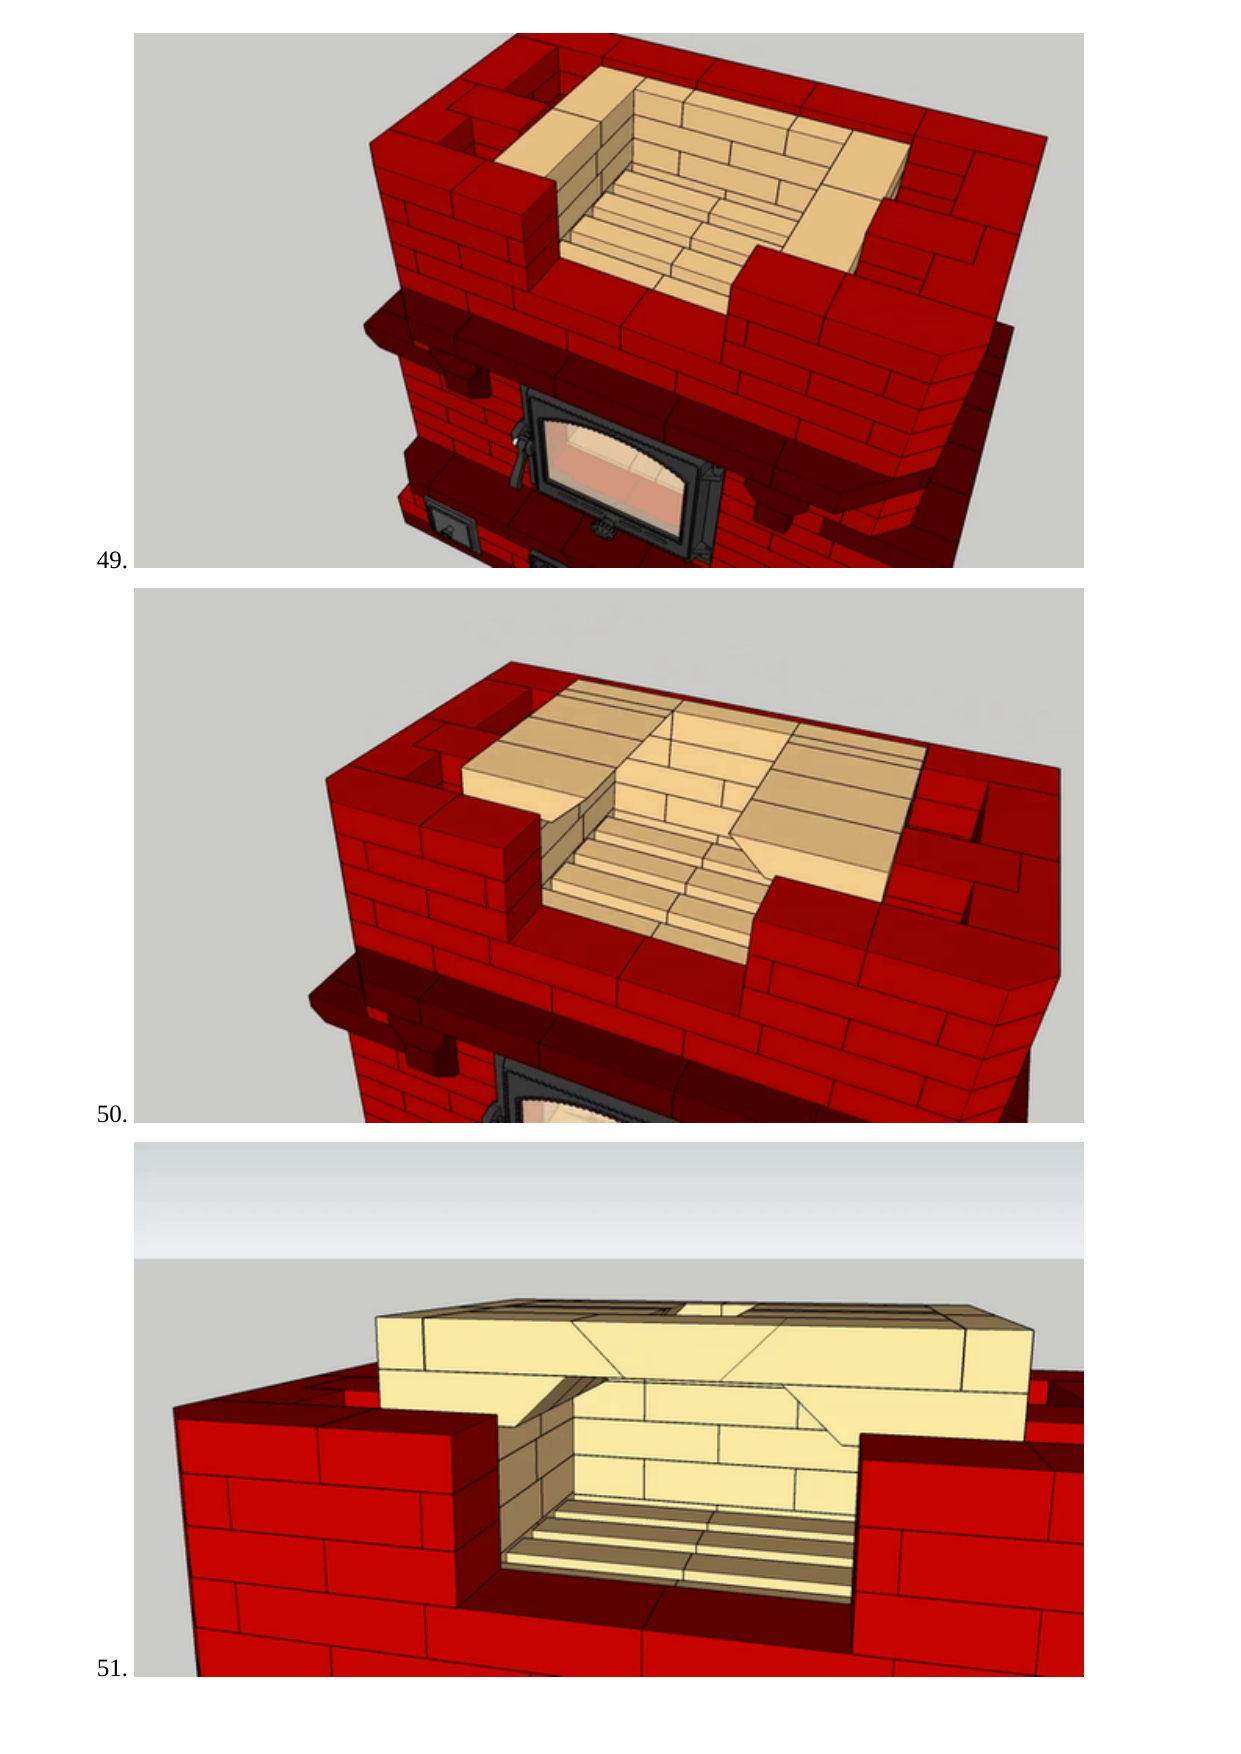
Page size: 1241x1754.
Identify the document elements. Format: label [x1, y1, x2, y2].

picture [134, 33, 1084, 568]
picture [134, 588, 1084, 1123]
picture [134, 1142, 1084, 1677]
